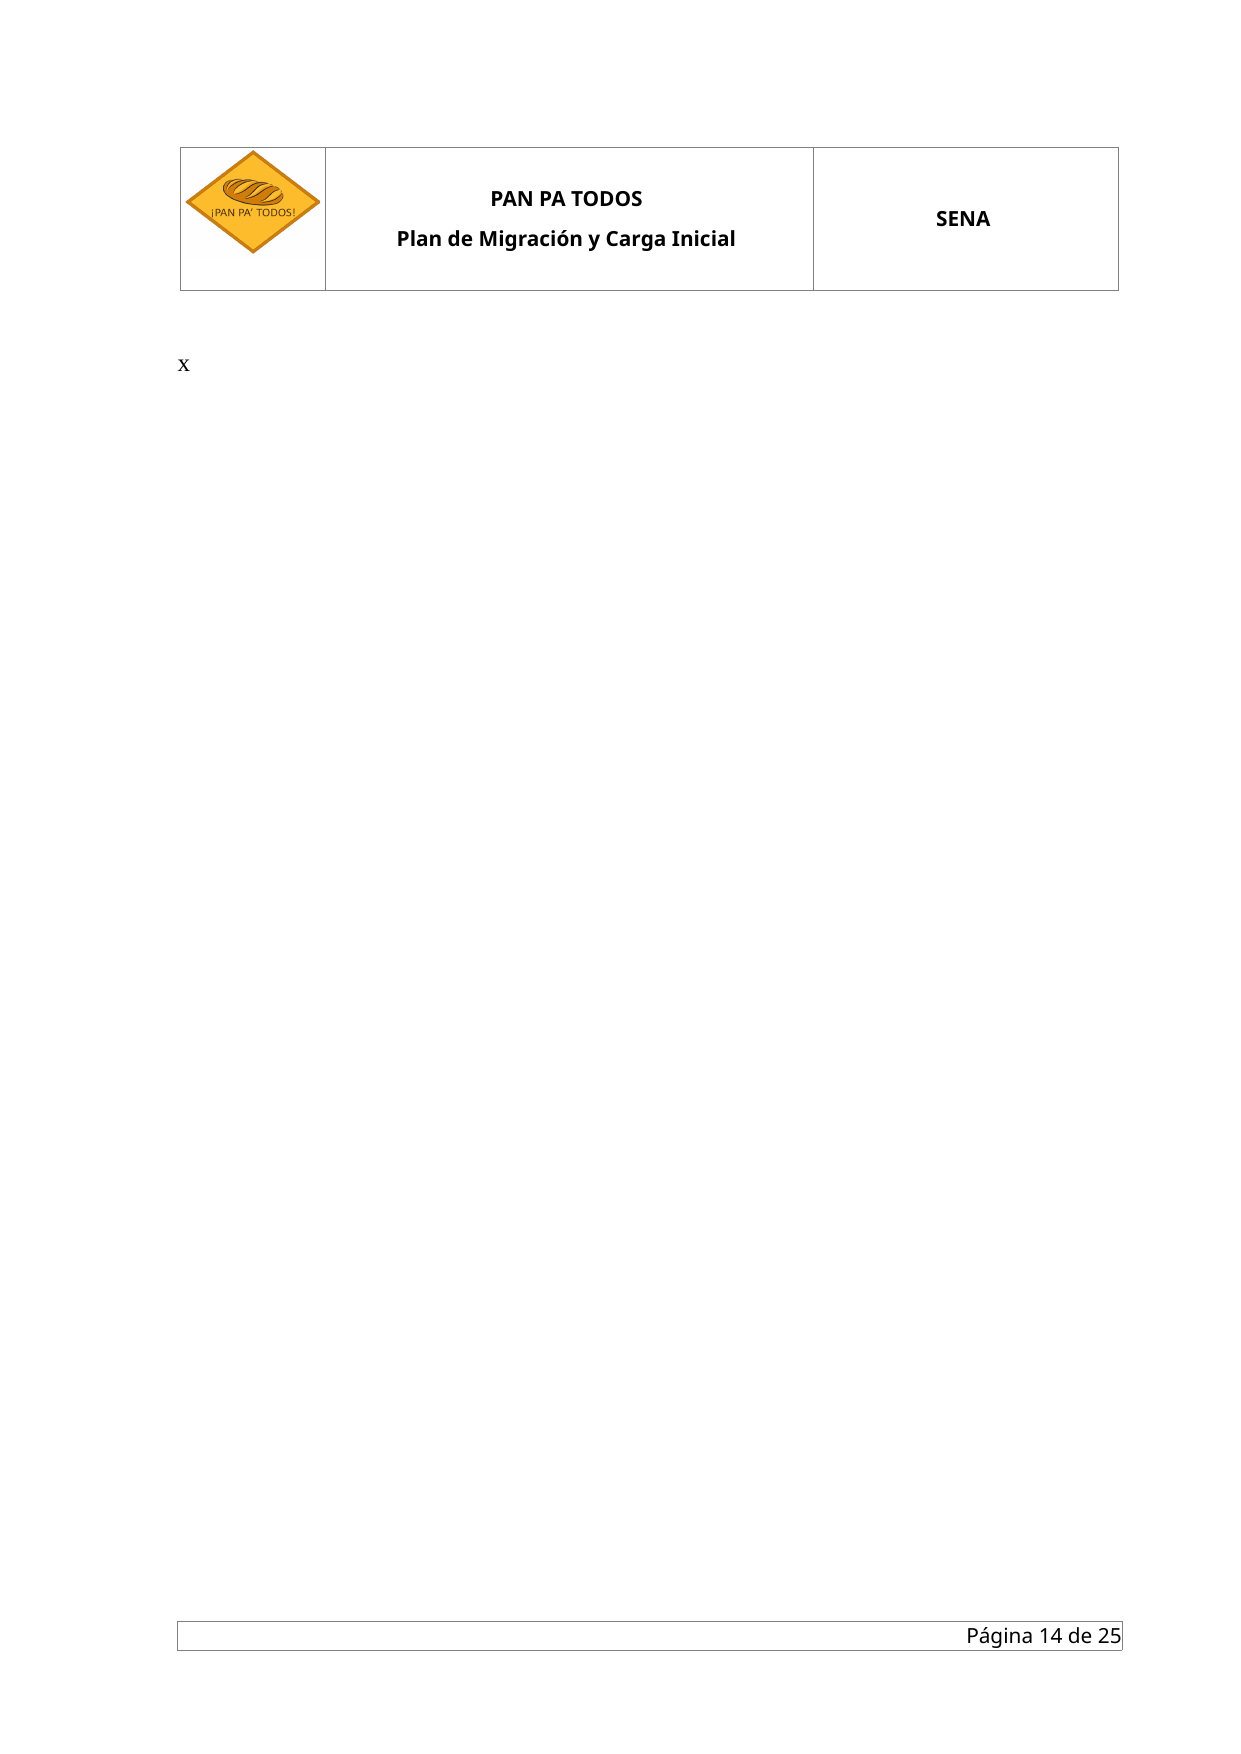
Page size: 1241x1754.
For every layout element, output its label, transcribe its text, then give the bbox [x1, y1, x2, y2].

text x [177, 348, 1122, 377]
